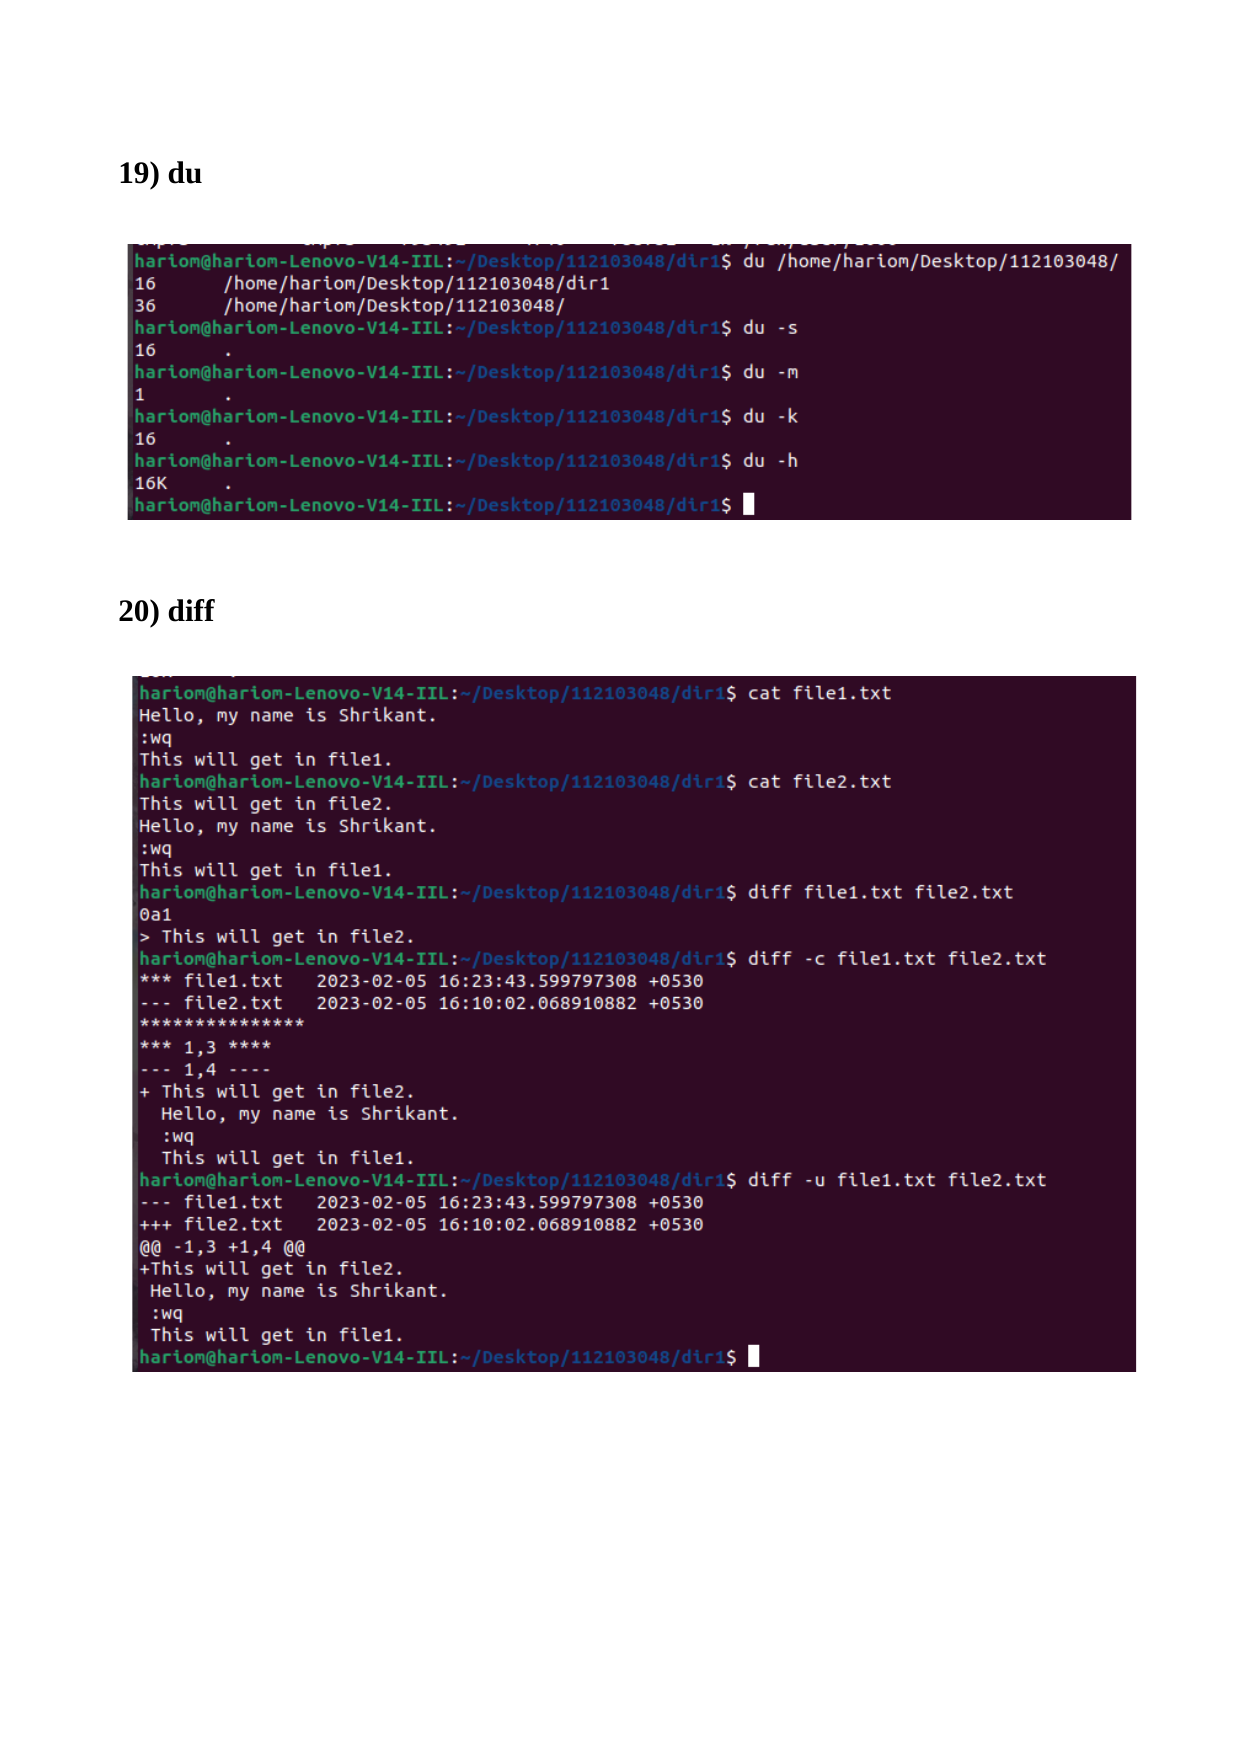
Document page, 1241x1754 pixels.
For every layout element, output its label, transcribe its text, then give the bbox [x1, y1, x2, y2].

text 20) diff [118, 592, 1122, 628]
picture [132, 676, 1137, 1372]
picture [127, 244, 1132, 520]
text 19) du [118, 154, 1122, 190]
